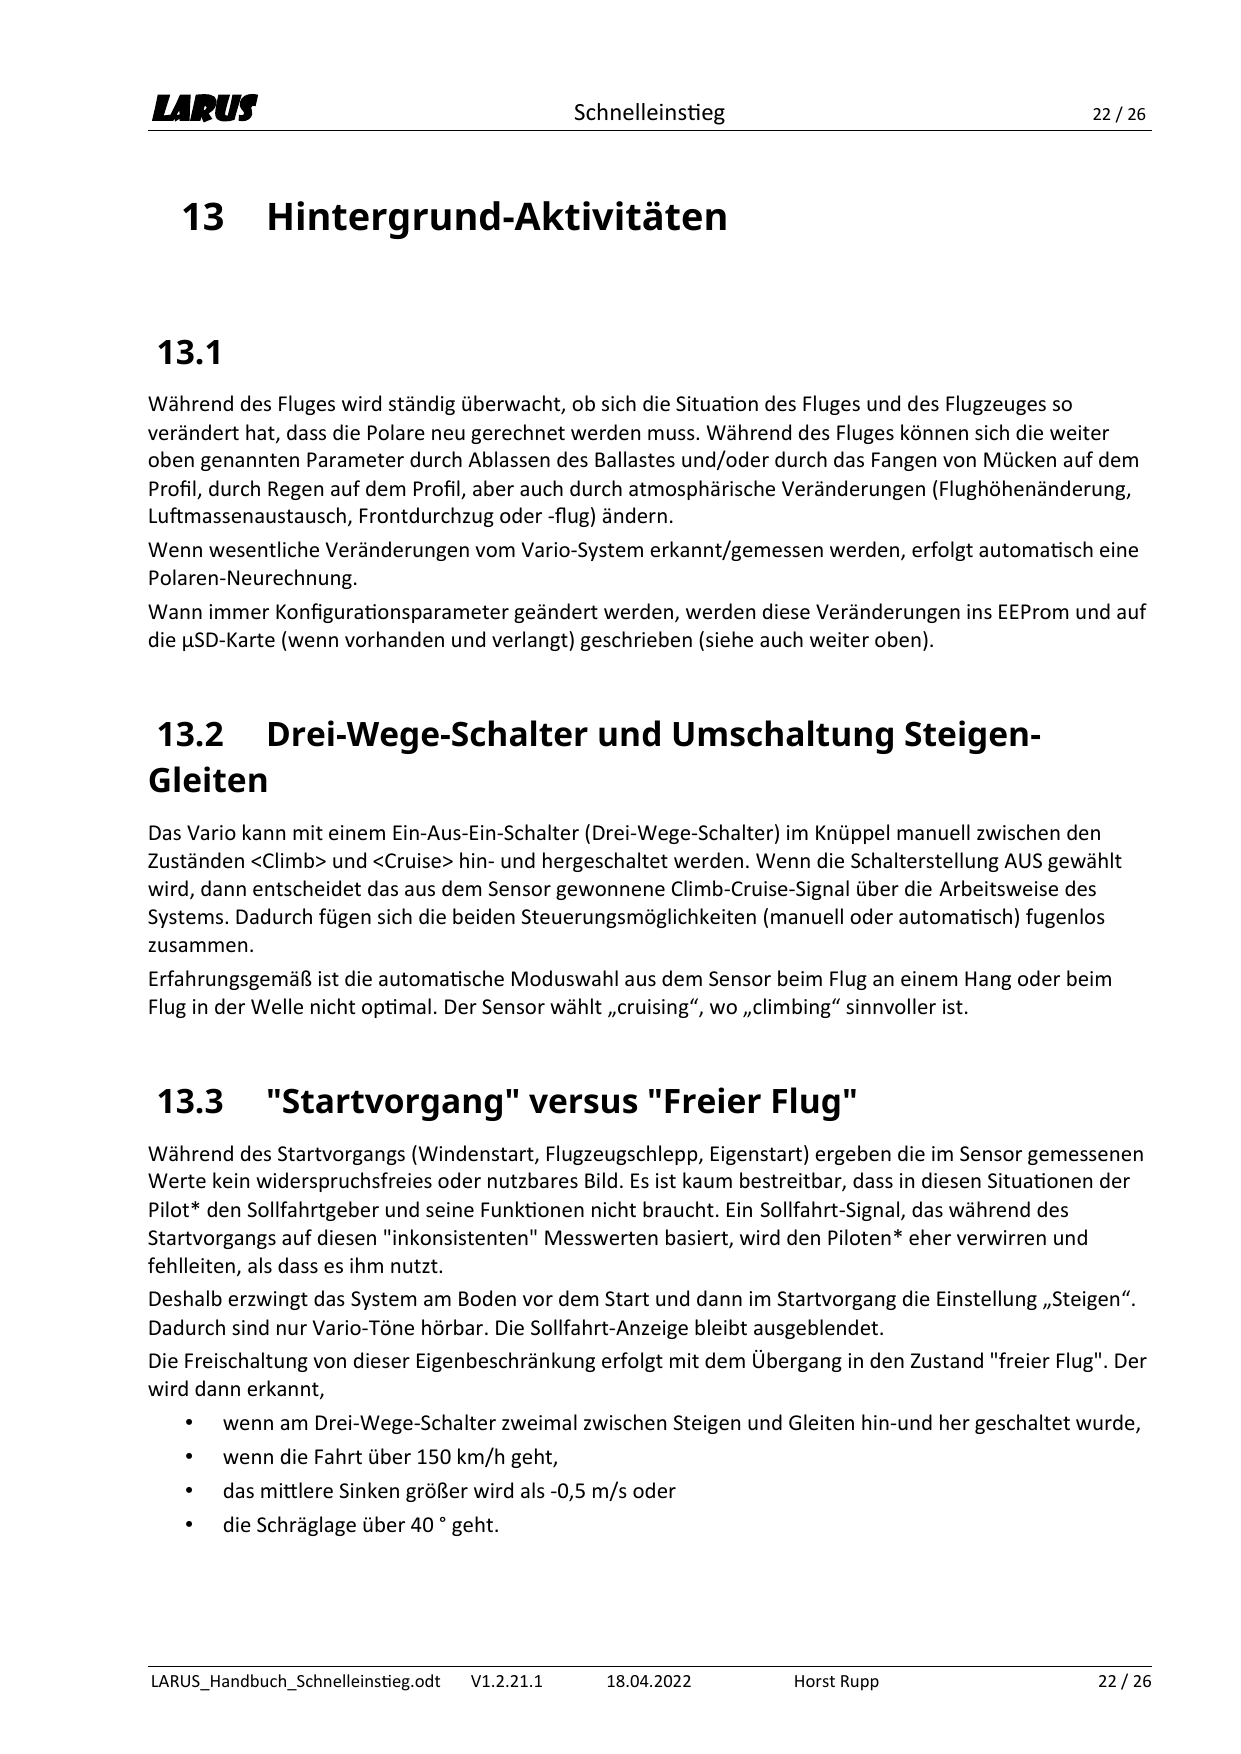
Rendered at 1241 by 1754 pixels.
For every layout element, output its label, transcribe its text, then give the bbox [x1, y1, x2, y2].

text Während des Startvorgangs (Windenstart, Flugzeugschlepp, Eigenstart) ergeben die im Sensor gemessenen Werte kein widerspruchsfreies oder nutzbares Bild. Es ist kaum bestreitbar, dass in diesen Situationen der Pilot* den Sollfahrtgeber und seine Funktionen nicht braucht. Ein Sollfahrt-Signal, das während des Startvorgangs auf diesen "inkonsistenten" Messwerten basiert, wird den Piloten* eher verwirren und fehlleiten, als dass es ihm nutzt. [148, 1139, 1152, 1279]
subtitle Drei-Wege-Schalter und Umschaltung Steigen-Gleiten [148, 682, 1152, 802]
text Deshalb erzwingt das System am Boden vor dem Start und dann im Startvorgang die Einstellung „Steigen“. Dadurch sind nur Vario-Töne hörbar. Die Sollfahrt-Anzeige bleibt ausgeblendet. [148, 1284, 1152, 1341]
text Das Vario kann mit einem Ein-Aus-Ein-Schalter (Drei-Wege-Schalter) im Knüppel manuell zwischen den Zuständen <Climb> und <Cruise> hin- und hergeschaltet werden. Wenn die Schalterstellung AUS gewählt wird, dann entscheidet das aus dem Sensor gewonnene Climb-Cruise-Signal über die Arbeitsweise des Systems. Dadurch fügen sich die beiden Steuerungsmöglichkeiten (manuell oder automatisch) fugenlos zusammen. [148, 818, 1152, 958]
text Die Freischaltung von dieser Eigenbeschränkung erfolgt mit dem Übergang in den Zustand "freier Flug". Der wird dann erkannt, [148, 1346, 1152, 1402]
list die Schräglage über 40 ° geht. [185, 1510, 1152, 1538]
list wenn die Fahrt über 150 km/h geht, [185, 1442, 1152, 1470]
subtitle "Startvorgang" versus "Freier Flug" [148, 1048, 1152, 1123]
text Wenn wesentliche Veränderungen vom Vario-System erkannt/gemessen werden, erfolgt automatisch eine Polaren-Neurechnung. [148, 536, 1152, 592]
text Erfahrungsgemäß ist die automatische Moduswahl aus dem Sensor beim Flug an einem Hang oder beim Flug in der Welle nicht optimal. Der Sensor wählt „cruising“, wo „climbing“ sinnvoller ist. [148, 964, 1152, 1020]
list wenn am Drei-Wege-Schalter zweimal zwischen Steigen und Gleiten hin-und her geschaltet wurde, [185, 1408, 1152, 1436]
subtitle Hintergrund-Aktivitäten [148, 155, 1128, 266]
text Wann immer Konfigurationsparameter geändert werden, werden diese Veränderungen ins EEProm und auf die µSD-Karte (wenn vorhanden und verlangt) geschrieben (siehe auch weiter oben). [148, 597, 1152, 653]
list das mittlere Sinken größer wird als -0,5 m/s oder [185, 1476, 1152, 1504]
text Während des Fluges wird ständig überwacht, ob sich die Situation des Fluges und des Flugzeuges so verändert hat, dass die Polare neu gerechnet werden muss. Während des Fluges können sich die weiter oben genannten Parameter durch Ablassen des Ballastes und/oder durch das Fangen von Mücken auf dem Profil, durch Regen auf dem Profil, aber auch durch atmosphärische Veränderungen (Flughöhenänderung, Luftmassenaustausch, Frontdurchzug oder -flug) ändern. [148, 389, 1152, 530]
